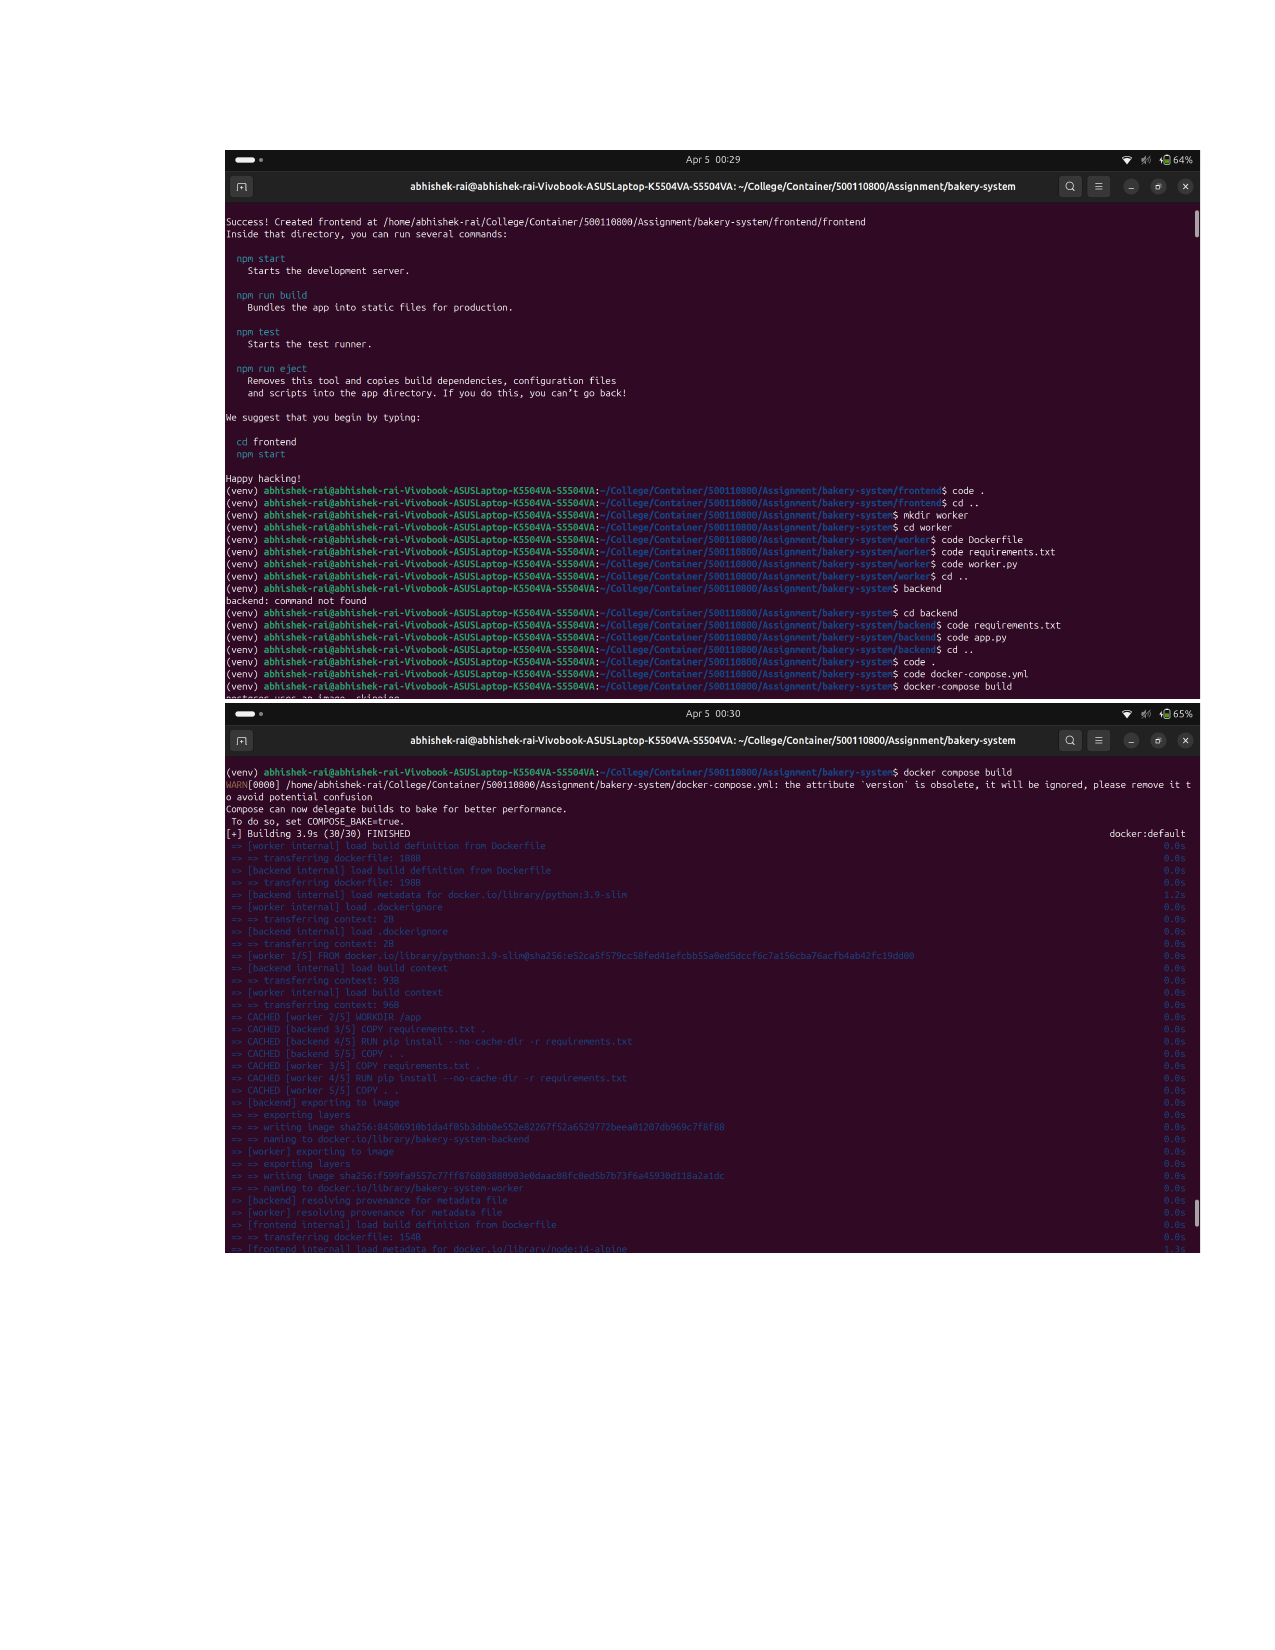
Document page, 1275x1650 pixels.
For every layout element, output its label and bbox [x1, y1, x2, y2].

picture [225, 150, 1200, 699]
picture [225, 703, 1200, 1253]
